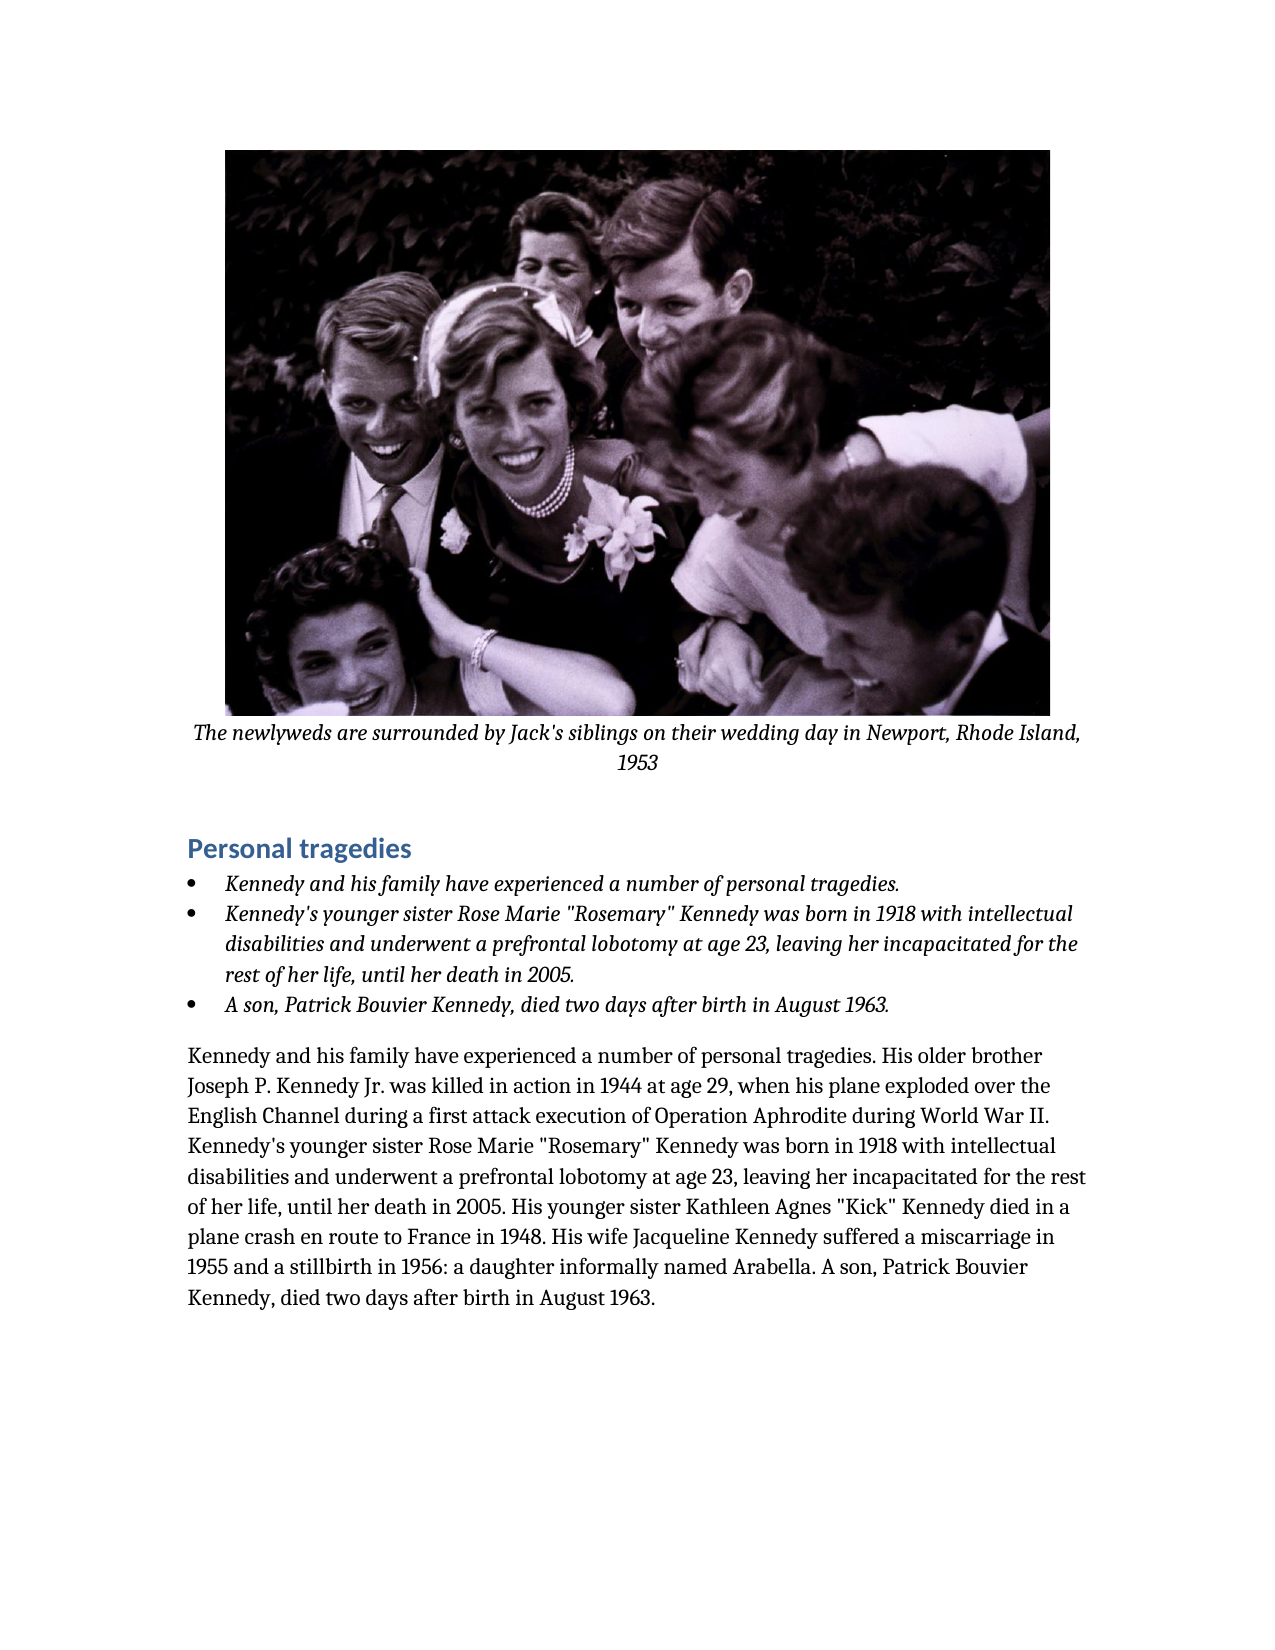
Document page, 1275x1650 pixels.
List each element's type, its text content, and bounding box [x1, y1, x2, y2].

list A son, Patrick Bouvier Kennedy, died two days after birth in August 1963. [187, 992, 1087, 1018]
text Kennedy and his family have experienced a number of personal tragedies. His older brother Joseph P. Kennedy Jr. was killed in action in 1944 at age 29, when his plane exploded over the English Channel during a first attack execution of Operation Aphrodite during World War II. Kennedy's younger sister Rose Marie "Rosemary" Kennedy was born in 1918 with intellectual disabilities and underwent a prefrontal lobotomy at age 23, leaving her incapacitated for the rest of her life, until her death in 2005. His younger sister Kathleen Agnes "Kick" Kennedy died in a plane crash en route to France in 1948. His wife Jacqueline Kennedy suffered a miscarriage in 1955 and a stillbirth in 1956: a daughter informally named Arabella. A son, Patrick Bouvier Kennedy, died two days after birth in August 1963. [187, 1043, 1087, 1311]
subtitle Personal tragedies [187, 830, 1087, 865]
text The newlyweds are surrounded by Jack's siblings on their wedding day in Newport, Rhode Island, 1953 [187, 150, 1087, 776]
list Kennedy's younger sister Rose Marie "Rosemary" Kennedy was born in 1918 with intellectual disabilities and underwent a prefrontal lobotomy at age 23, leaving her incapacitated for the rest of her life, until her death in 2005. [187, 901, 1087, 988]
list Kennedy and his family have experienced a number of personal tragedies. [187, 871, 1087, 897]
picture [225, 150, 1050, 716]
